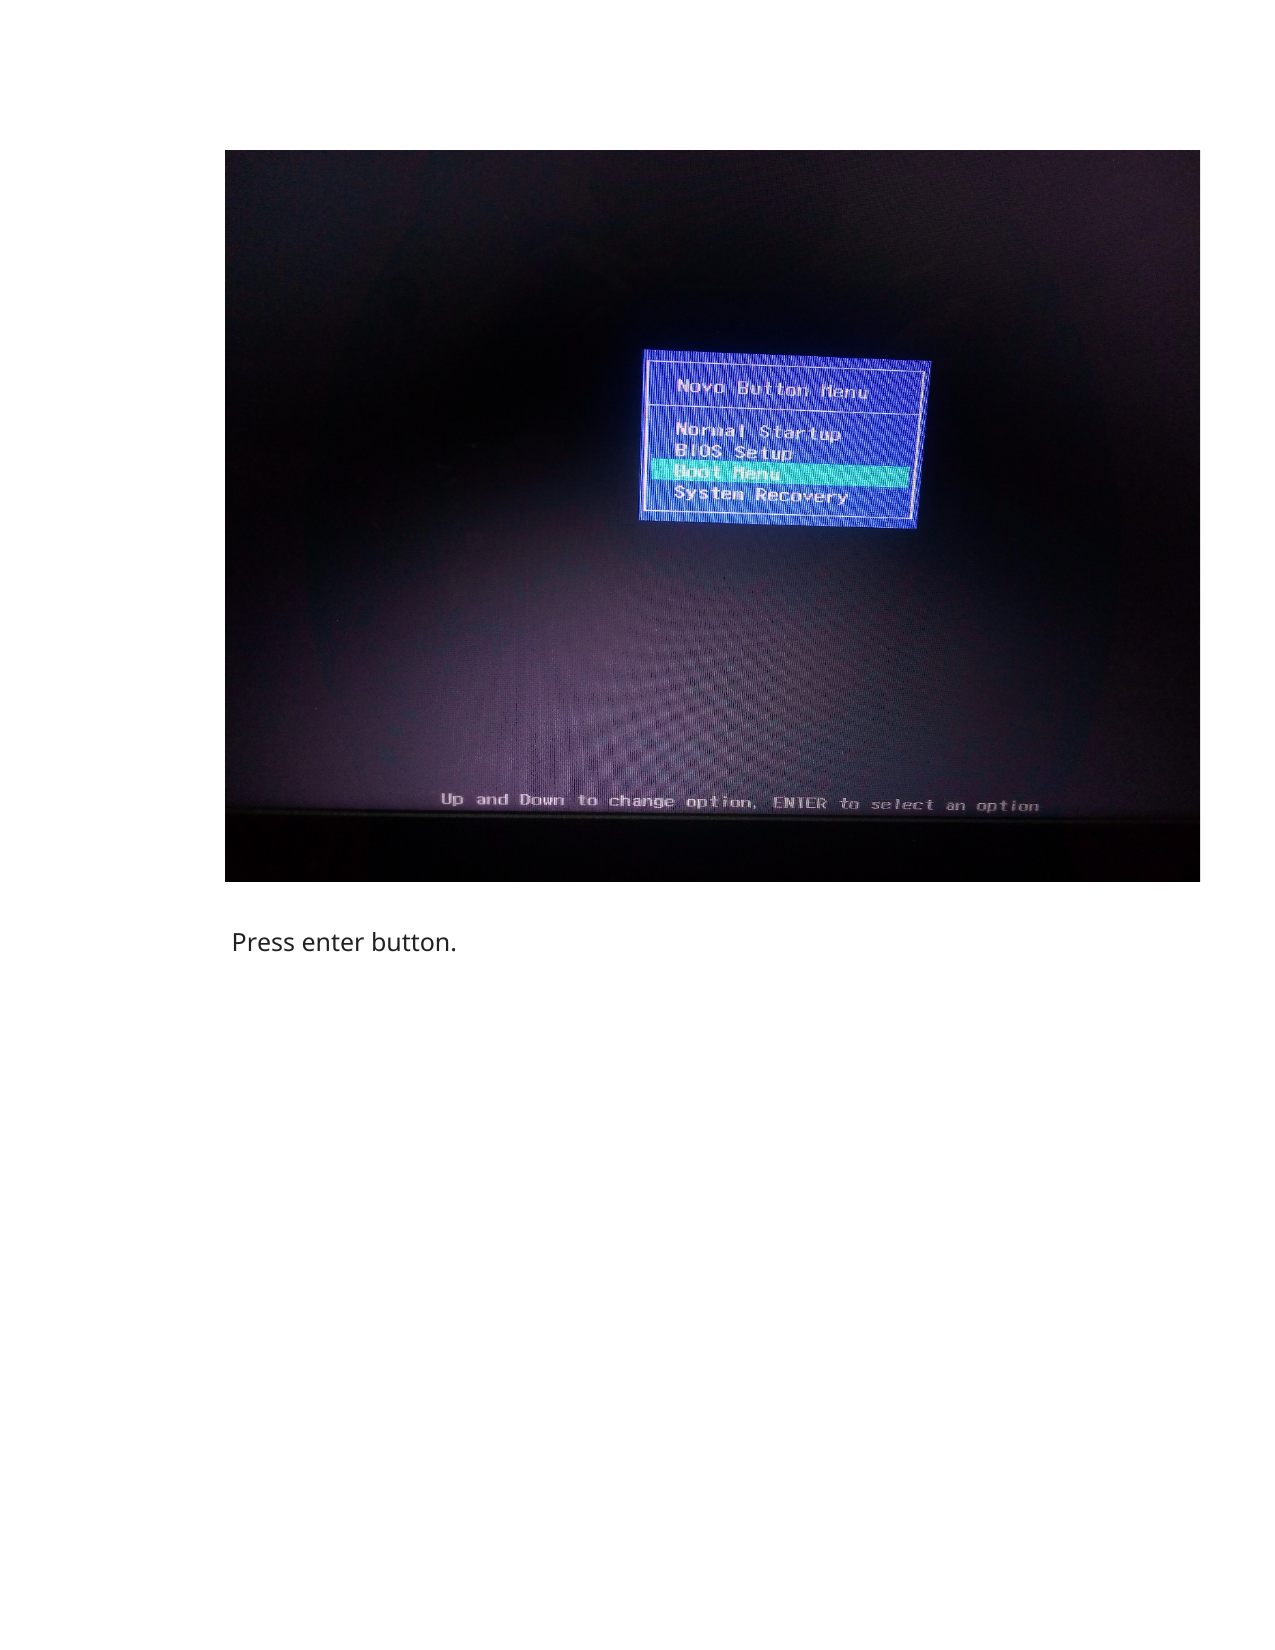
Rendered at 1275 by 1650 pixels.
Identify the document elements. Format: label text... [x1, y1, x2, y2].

list Press enter button. [225, 924, 1125, 959]
